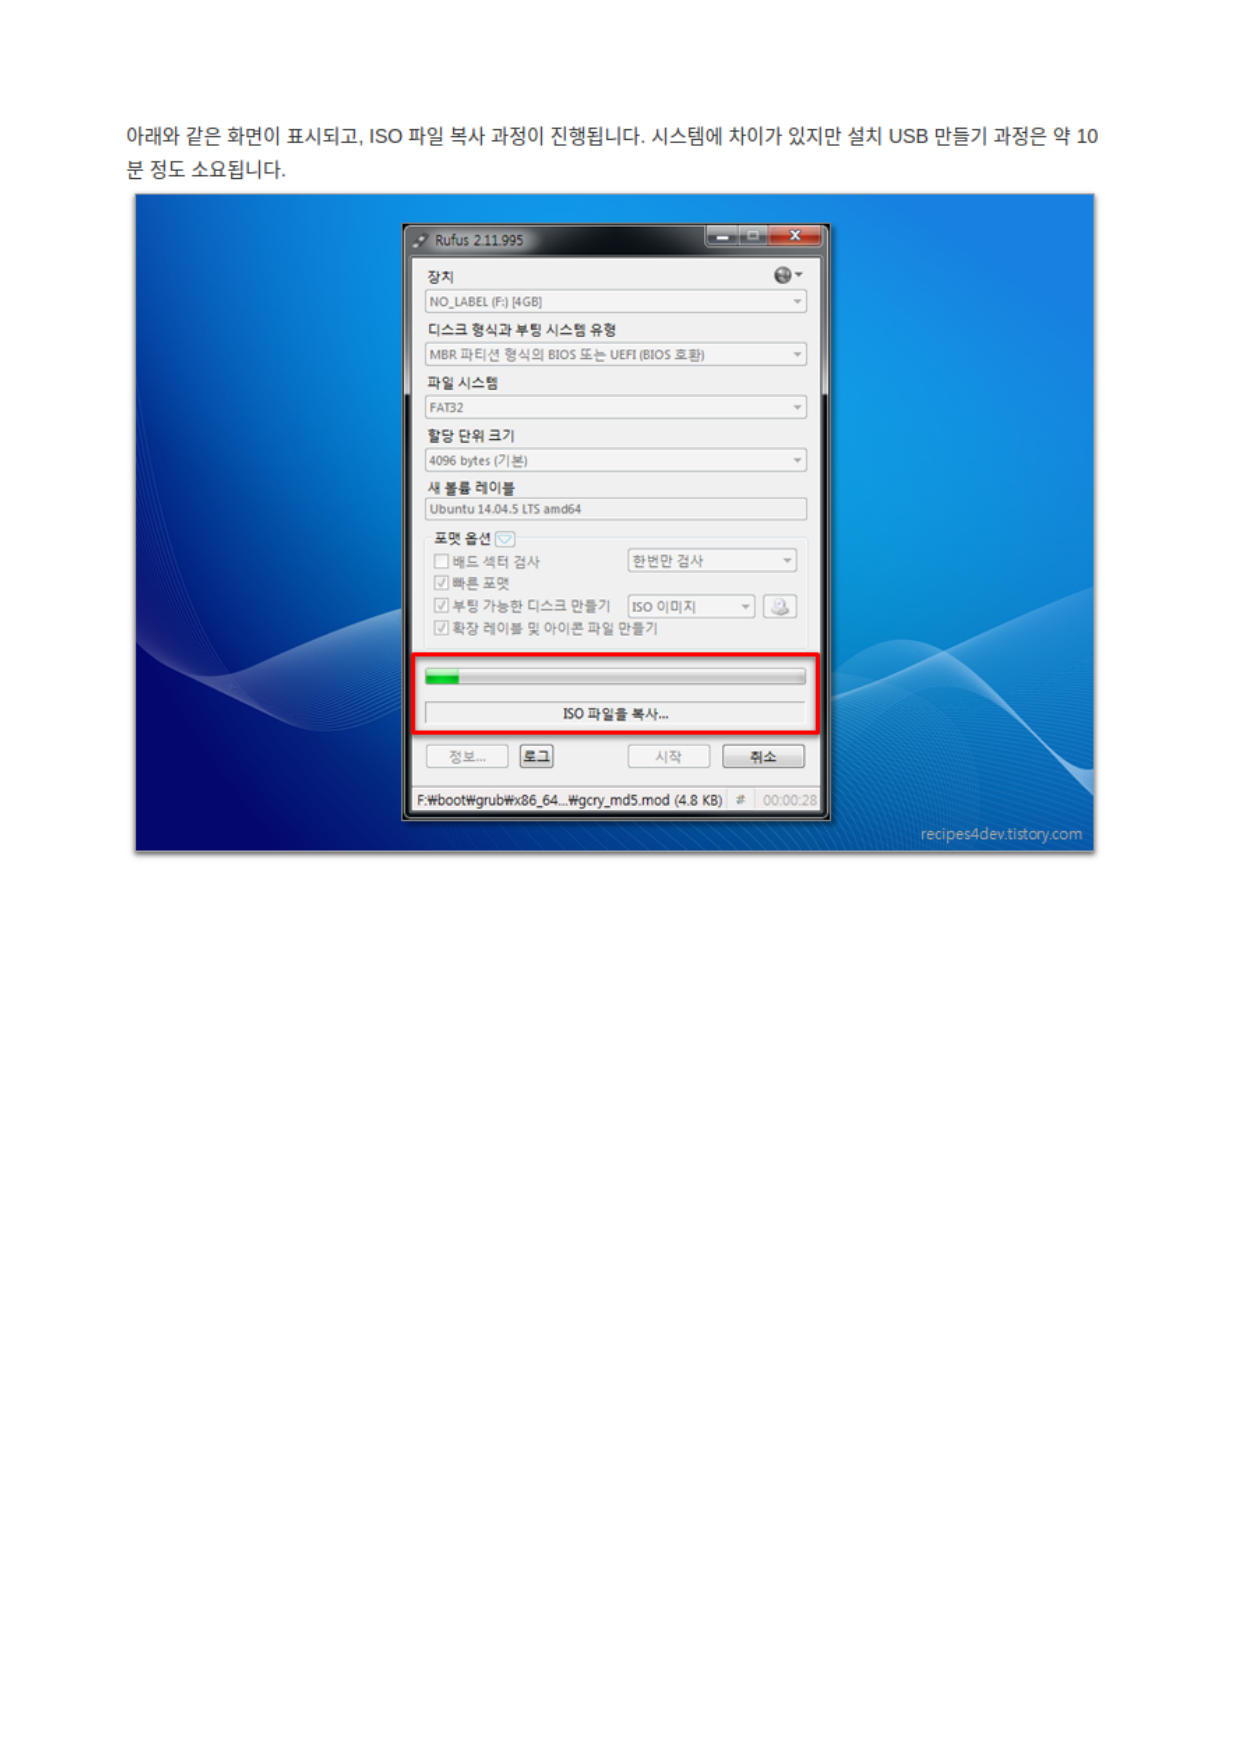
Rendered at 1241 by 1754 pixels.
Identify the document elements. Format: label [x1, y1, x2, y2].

picture [118, 118, 1123, 887]
